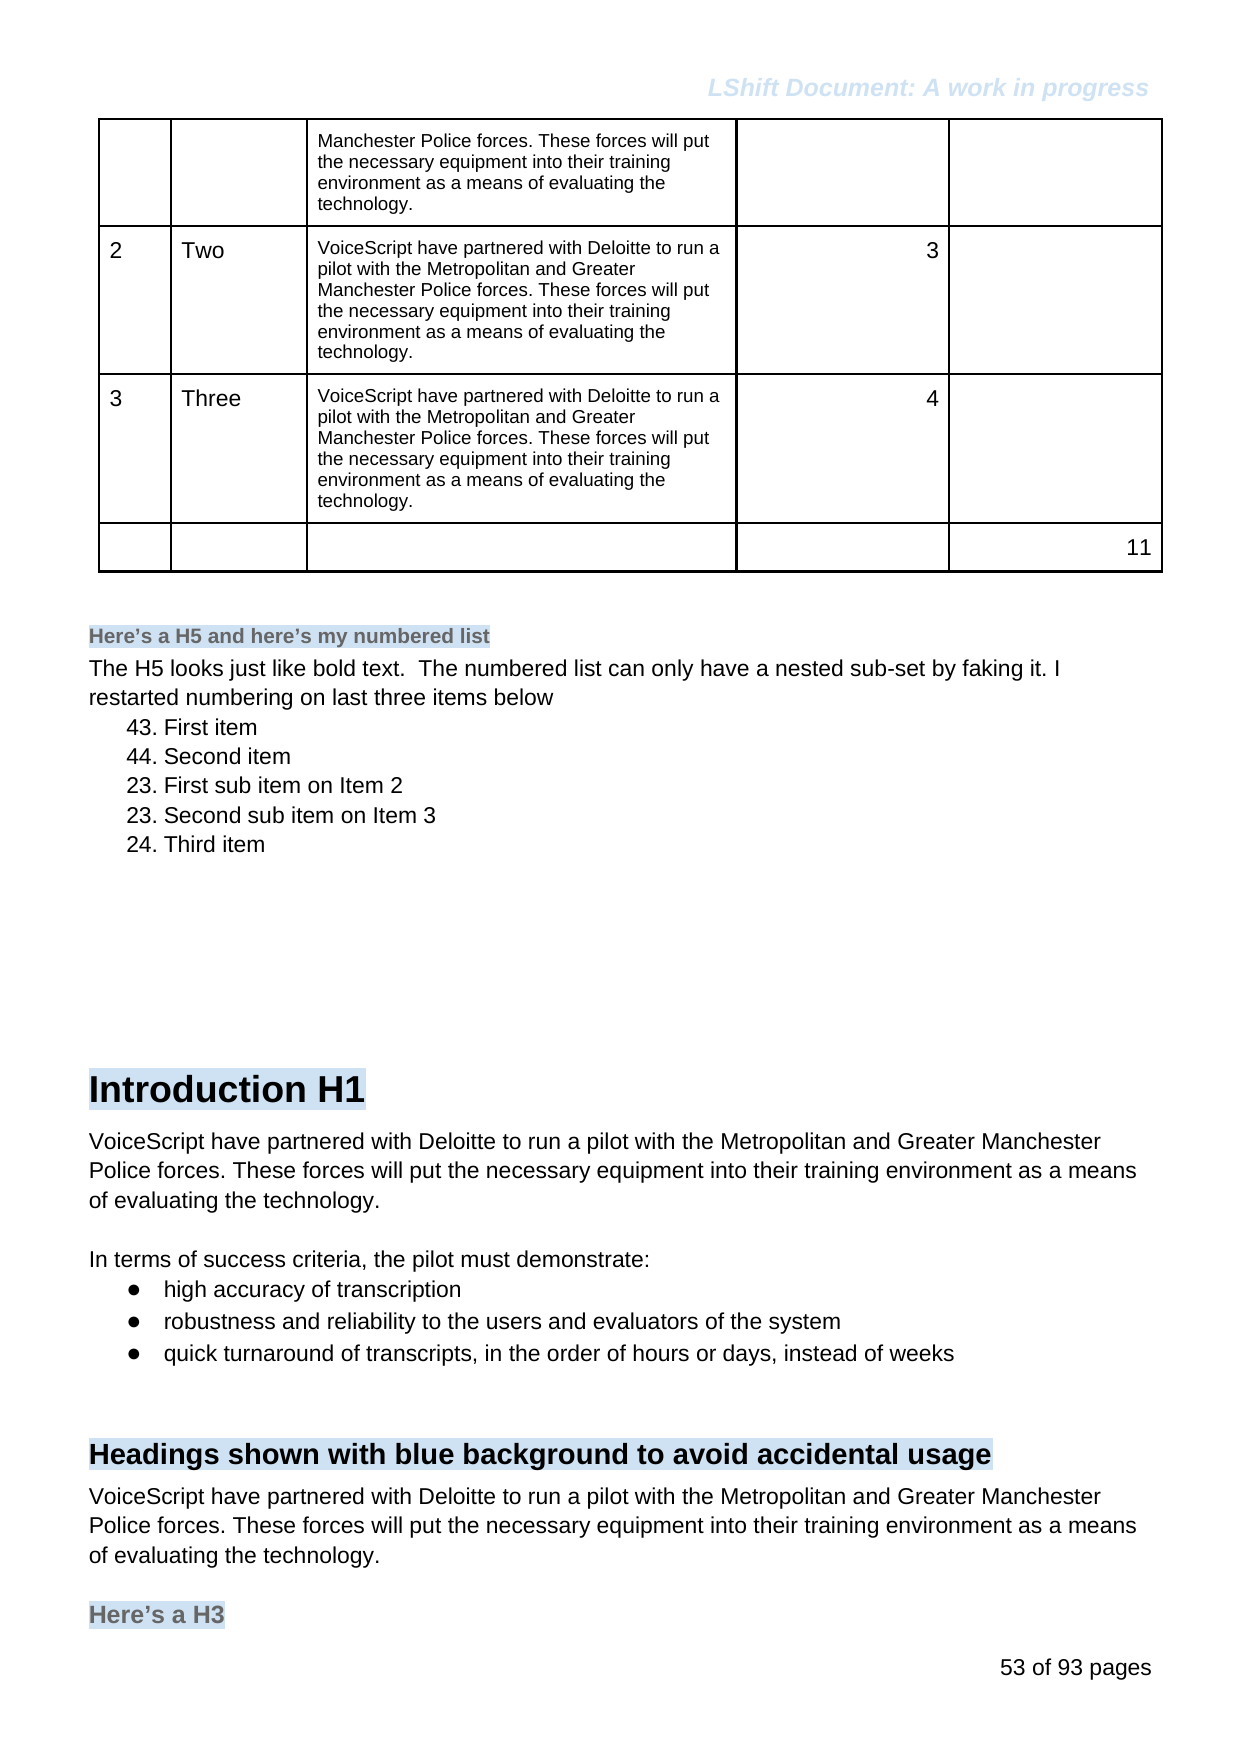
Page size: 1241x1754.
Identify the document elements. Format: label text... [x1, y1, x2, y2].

list Second item [126, 744, 1152, 769]
list First sub item on Item 2 [126, 773, 1152, 799]
table_cell VoiceScript have partnered with Deloitte to run a pilot with the Metropolitan and Greater Manchester Police forces. These forces will put the necessary equipment into their training environment as a means of evaluating the technology. [308, 227, 735, 373]
list high accuracy of transcription [126, 1276, 1152, 1303]
table_cell [738, 120, 948, 225]
list Third item [126, 832, 1152, 857]
text VoiceScript have partnered with Deloitte to run a pilot with the Metropolitan and Greater Manchester Police forces. These forces will put the necessary equipment into their training environment as a means of evaluating the technology. [88, 1129, 1152, 1213]
table_cell [100, 524, 170, 570]
table_cell [172, 120, 306, 225]
table_cell Two [172, 227, 306, 373]
list Second sub item on Item 3 [126, 802, 1152, 828]
table_cell [172, 524, 306, 570]
table_cell VoiceScript have partnered with Deloitte to run a pilot with the Metropolitan and Greater Manchester Police forces. These forces will put the necessary equipment into their training environment as a means of evaluating the technology. [308, 375, 735, 522]
list quick turnaround of transcripts, in the order of hours or days, instead of weeks [126, 1339, 1152, 1367]
table_cell [950, 375, 1161, 522]
subtitle Here’s a H5 and here’s my numbered list [490, 625, 1152, 648]
text In terms of success criteria, the pilot must demonstrate: [88, 1246, 1152, 1272]
subtitle Headings shown with blue background to avoid accidental usage [993, 1438, 1152, 1470]
table_cell Three [172, 375, 306, 522]
table_cell 11 [950, 524, 1161, 570]
table_cell [100, 120, 170, 225]
text VoiceScript have partnered with Deloitte to run a pilot with the Metropolitan and Greater Manchester Police forces. These forces will put the necessary equipment into their training environment as a means of evaluating the technology. [88, 1483, 1152, 1568]
list First item [126, 714, 1152, 740]
table_cell Manchester Police forces. These forces will put the necessary equipment into their training environment as a means of evaluating the technology. [308, 120, 735, 225]
table_cell [308, 524, 735, 570]
table_cell 3 [738, 227, 948, 373]
text The H5 looks just like bold text. The numbered list can only have a nested sub-set by faking it. I restarted numbering on last three items below [88, 656, 1152, 711]
table_cell [950, 227, 1161, 373]
table_cell [950, 120, 1161, 225]
table_cell 3 [100, 375, 170, 522]
subtitle Here’s a H3 [225, 1601, 1152, 1629]
list robustness and reliability to the users and evaluators of the system [126, 1307, 1152, 1335]
table_cell [738, 524, 948, 570]
subtitle Introduction H1 [366, 1068, 1152, 1110]
table_cell 2 [100, 227, 170, 373]
table_cell 4 [738, 375, 948, 522]
